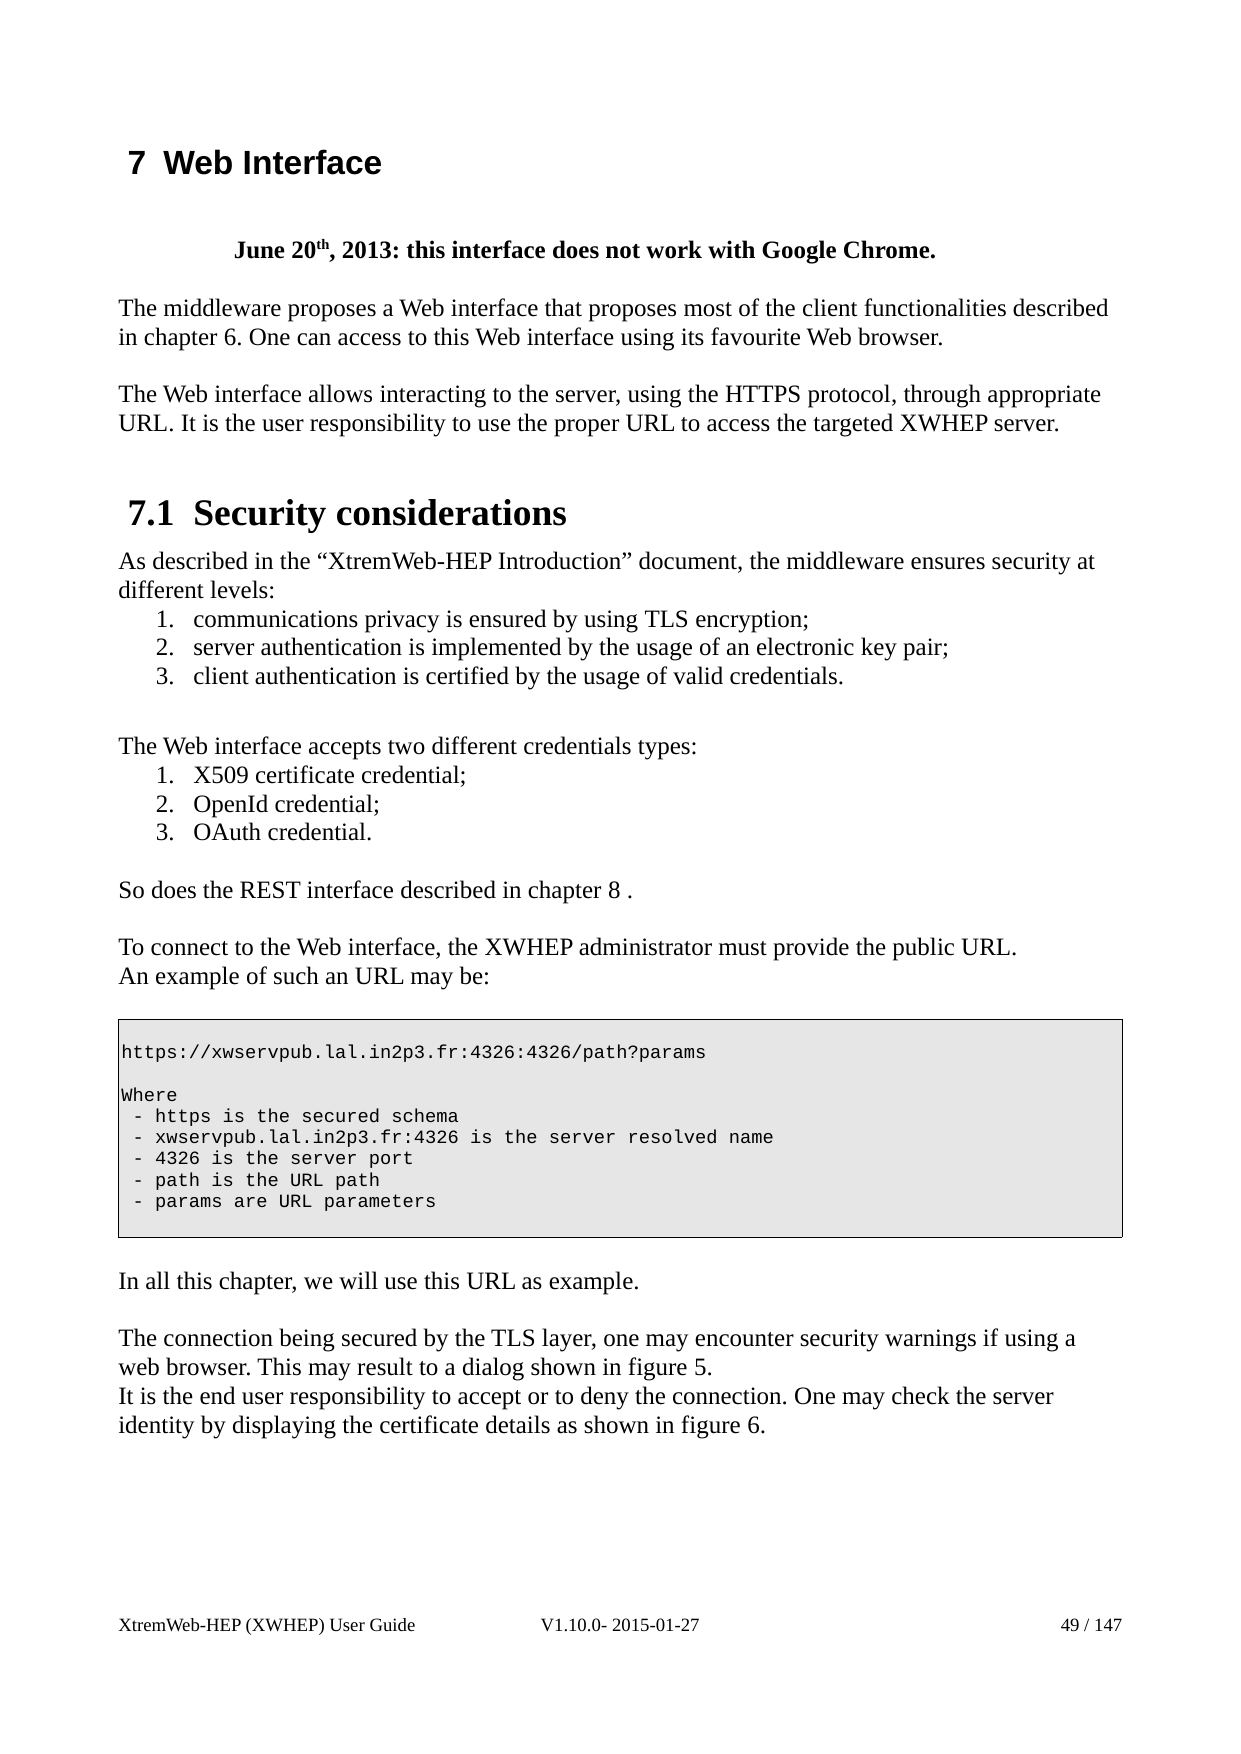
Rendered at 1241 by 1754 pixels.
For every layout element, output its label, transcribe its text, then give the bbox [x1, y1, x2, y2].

text The Web interface accepts two different credentials types: [118, 731, 1122, 760]
text To connect to the Web interface, the XWHEP administrator must provide the public URL. [118, 932, 1122, 961]
text - https is the secured schema [119, 1104, 1122, 1125]
text The Web interface allows interacting to the server, using the HTTPS protocol, through appropriate URL. It is the user responsibility to use the proper URL to access the targeted XWHEP server. [118, 379, 1122, 437]
list communications privacy is ensured by using TLS encryption; [156, 604, 1122, 632]
text Where [119, 1082, 1122, 1104]
text https://xwservpub.lal.in2p3.fr:4326:4326/path?params [119, 1040, 1122, 1061]
text - xwservpub.lal.in2p3.fr:4326 is the server resolved name [119, 1125, 1122, 1146]
text - path is the URL path [119, 1167, 1122, 1189]
subtitle Security considerations [118, 491, 1122, 534]
text An example of such an URL may be: [118, 961, 1122, 990]
list X509 certificate credential; [156, 760, 1122, 789]
text So does the REST interface described in chapter8. [118, 875, 1122, 904]
text The connection being secured by the TLS layer, one may encounter security warnings if using a web browser. This may result to a dialog shown in figure 5. [118, 1323, 1122, 1381]
list client authentication is certified by the usage of valid credentials. [156, 661, 1122, 690]
text It is the end user responsibility to accept or to deny the connection. One may check the server identity by displaying the certificate details as shown in figure 6. [118, 1381, 1122, 1438]
list OAuth credential. [156, 817, 1122, 846]
list OpenId credential; [156, 789, 1122, 817]
text - params are URL parameters [119, 1189, 1122, 1210]
text The middleware proposes a Web interface that proposes most of the client functionalities described in chapter 6. One can access to this Web interface using its favourite Web browser. [118, 293, 1122, 351]
text As described in the “XtremWeb-HEP Introduction” document, the middleware ensures security at different levels: [118, 546, 1122, 604]
text June 20th, 2013: this interface does not work with Google Chrome. [233, 236, 1004, 264]
text - 4326 is the server port [119, 1146, 1122, 1167]
text In all this chapter, we will use this URL as example. [118, 1266, 1122, 1295]
subtitle Web Interface [118, 143, 1122, 182]
list server authentication is implemented by the usage of an electronic key pair; [156, 632, 1122, 661]
